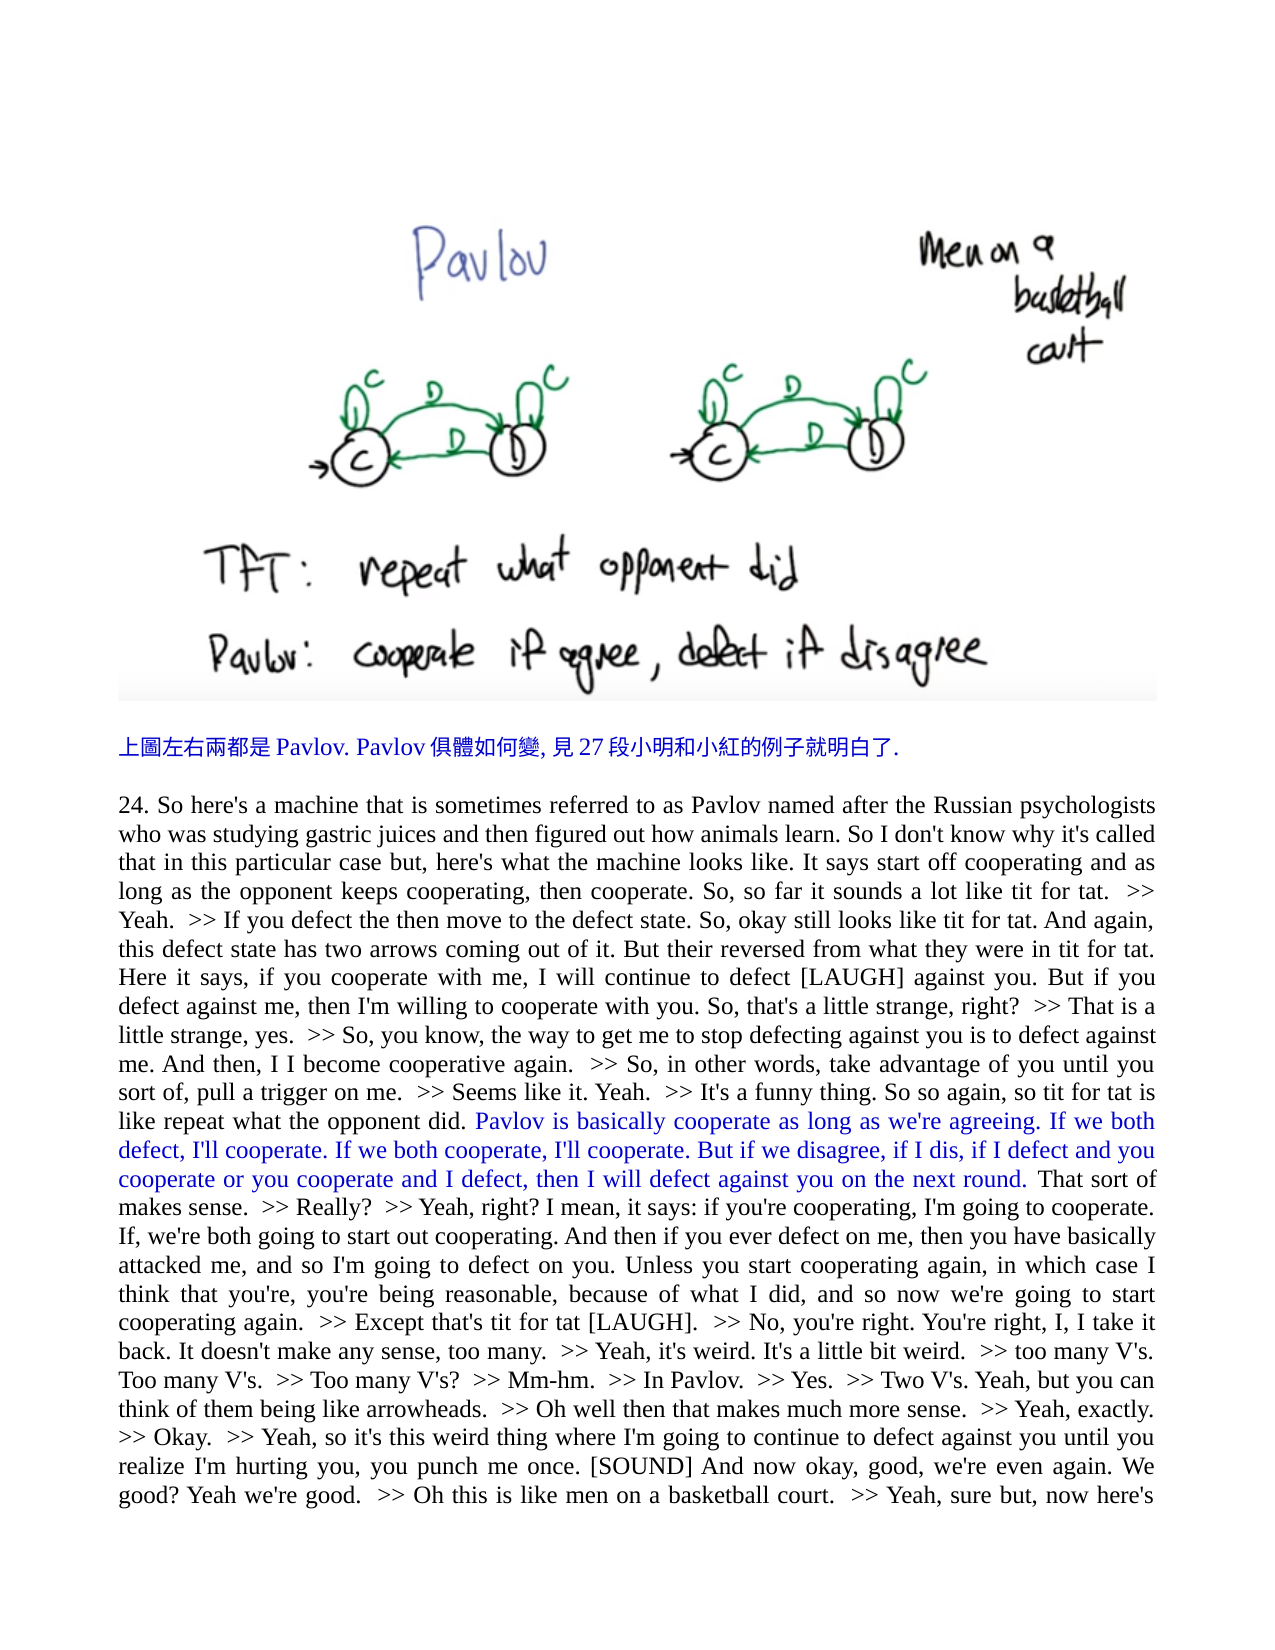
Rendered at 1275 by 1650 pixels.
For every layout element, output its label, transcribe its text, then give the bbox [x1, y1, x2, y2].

text 上圖左右兩都是Pavlov. Pavlov俱體如何變, 見27段小明和小紅的例子就明白了. [118, 729, 1157, 761]
picture [118, 204, 1157, 701]
text 24. So here's a machine that is sometimes referred to as Pavlov named after the Russian psychologists who was studying gastric juices and then figured out how animals learn. So I don't know why it's called that in this particular case but, here's what the machine looks like. It says start off cooperating and as long as the opponent keeps cooperating, then cooperate. So, so far it sounds a lot like tit for tat. >> Yeah. >> If you defect the then move to the defect state. So, okay still looks like tit for tat. And again, this defect state has two arrows coming out of it. But their reversed from what they were in tit for tat. Here it says, if you cooperate with me, I will continue to defect [LAUGH] against you. But if you defect against me, then I'm willing to cooperate with you. So, that's a little strange, right? >> That is a little strange, yes. >> So, you know, the way to get me to stop defecting against you is to defect against me. And then, I I become cooperative again. >> So, in other words, take advantage of you until you sort of, pull a trigger on me. >> Seems like it. Yeah. >> It's a funny thing. So so again, so tit for tat is like repeat what the opponent did. Pavlov is basically cooperate as long as we're agreeing. If we both defect, I'll cooperate. If we both cooperate, I'll cooperate. But if we disagree, if I dis, if I defect and you cooperate or you cooperate and I defect, then I will defect against you on the next round. That sort of makes sense. >> Really? >> Yeah, right? I mean, it says: if you're cooperating, I'm going to cooperate. If, we're both going to start out cooperating. And then if you ever defect on me, then you have basically attacked me, and so I'm going to defect on you. Unless you start cooperating again, in which case I think that you're, you're being reasonable, because of what I did, and so now we're going to start cooperating again. >> Except that's tit for tat [LAUGH]. >> No, you're right. You're right, I, I take it back. It doesn't make any sense, too many. >> Yeah, it's weird. It's a little bit weird. >> too many V's. Too many V's. >> Too many V's? >> Mm-hm. >> In Pavlov. >> Yes. >> Two V's. Yeah, but you can think of them being like arrowheads. >> Oh well then that makes much more sense. >> Yeah, exactly. >> Okay. >> Yeah, so it's this weird thing where I'm going to continue to defect against you until you realize I'm hurting you, you punch me once. [SOUND] And now okay, good, we're even again. We good? Yeah we're good. >> Oh this is like men on a basketball court. >> Yeah, sure but, now here's [118, 790, 1157, 1509]
